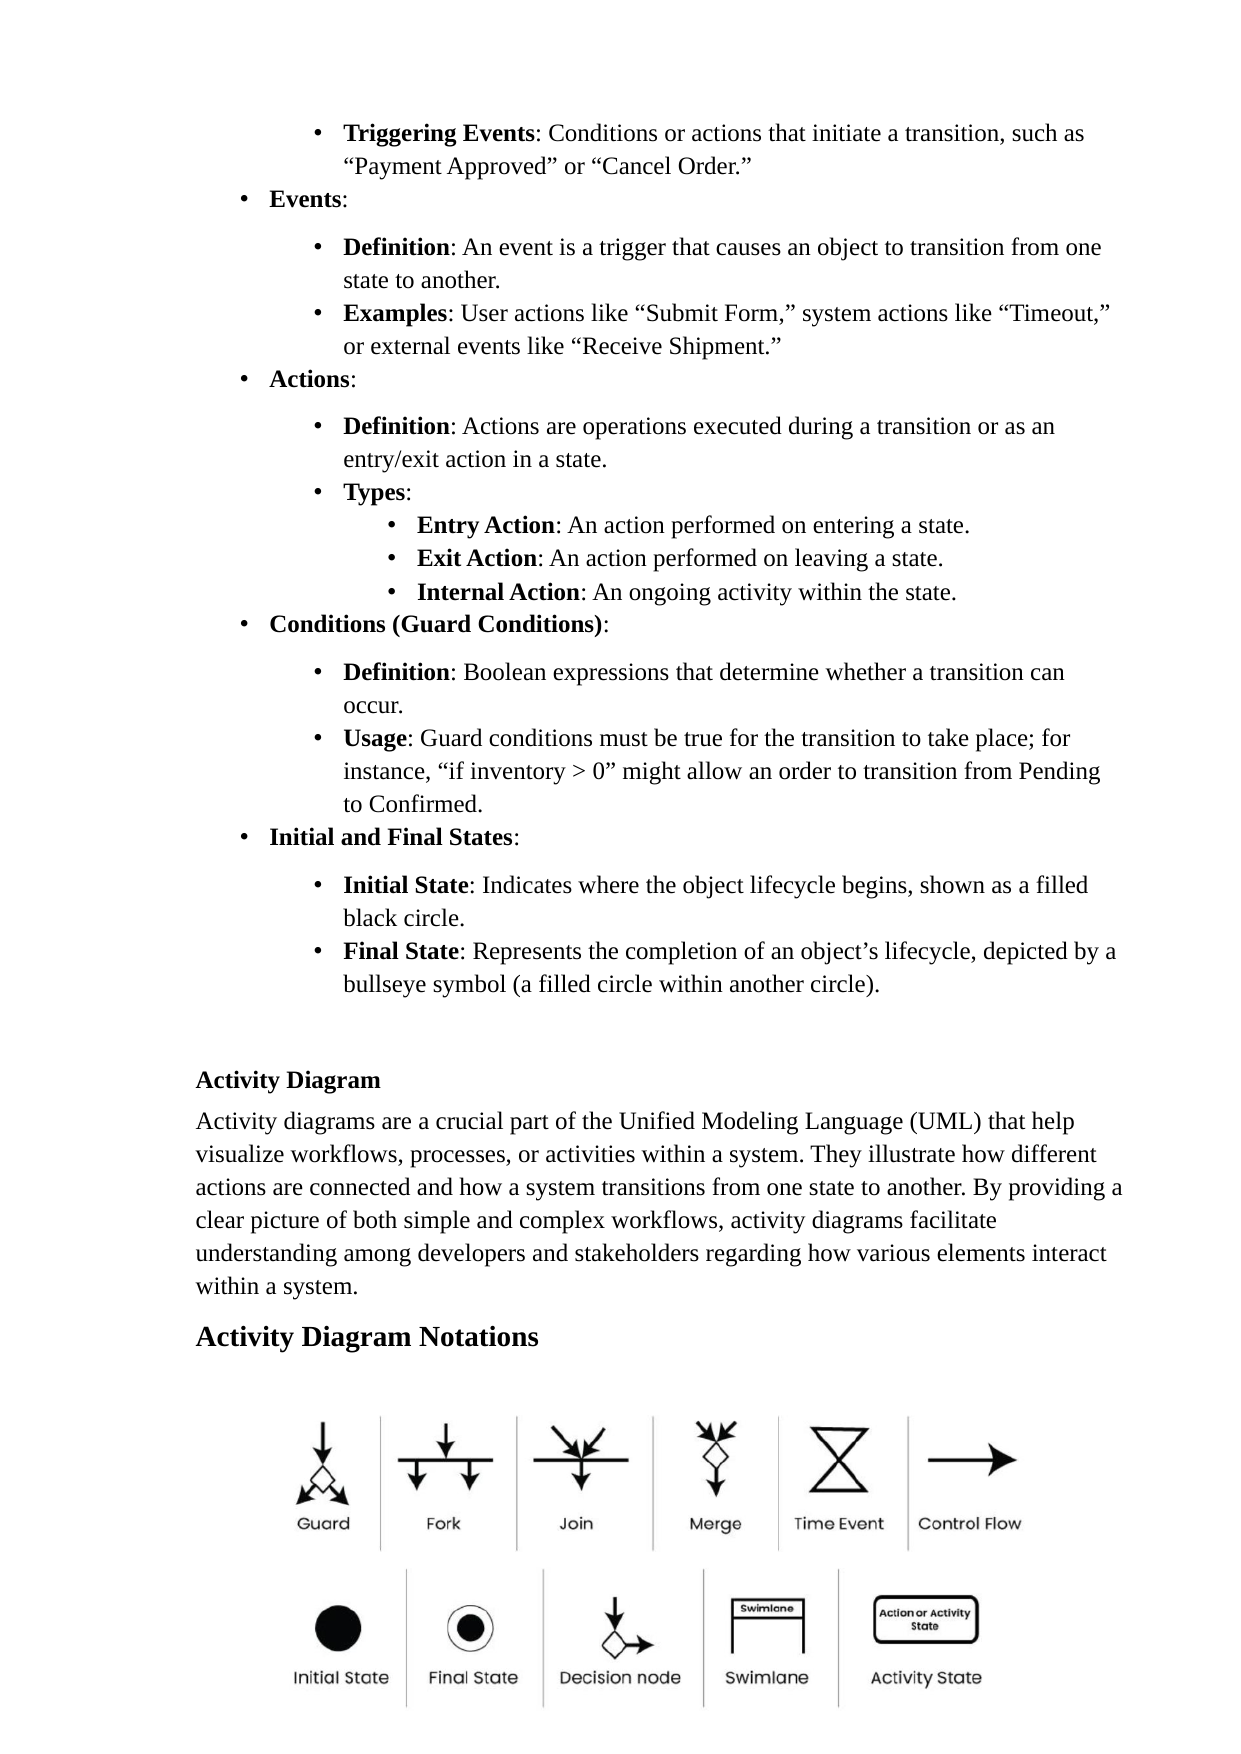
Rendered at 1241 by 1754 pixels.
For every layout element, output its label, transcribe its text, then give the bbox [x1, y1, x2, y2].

list Usage: Guard conditions must be true for the transition to take place; for instance, “if inventory > 0” might allow an order to transition from Pending to Confirmed. [313, 723, 1123, 818]
list Initial State: Indicates where the object lifecycle begins, shown as a filled black circle. [313, 870, 1123, 932]
list Initial and Final States: [240, 822, 1123, 851]
list Entry Action: An action performed on entering a state. [387, 511, 1123, 539]
list Triggering Events: Conditions or actions that initiate a transition, such as “Payment Approved” or “Cancel Order.” [313, 118, 1123, 180]
list Definition: An event is a trigger that causes an object to transition from one state to another. [313, 232, 1123, 293]
list Examples: User actions like “Submit Form,” system actions like “Timeout,” or external events like “Receive Shipment.” [313, 298, 1123, 359]
list Definition: Actions are operations executed during a transition or as an entry/exit action in a state. [313, 411, 1123, 473]
subtitle Activity Diagram Notations [195, 1319, 1123, 1352]
list Definition: Boolean expressions that determine whether a transition can occur. [313, 657, 1123, 719]
list Events: [240, 184, 1123, 213]
picture [233, 1378, 1069, 1716]
list Types: [313, 477, 1123, 506]
list Conditions (Guard Conditions): [240, 609, 1123, 638]
list Actions: [240, 364, 1123, 393]
text Activity diagrams are a crucial part of the Unified Modeling Language (UML) that help visualize workflows, processes, or activities within a system. They illustrate how different actions are connected and how a system transitions from one state to another. By providing a clear picture of both simple and complex workflows, activity diagrams facilitate understanding among developers and stakeholders regarding how various elements interact within a system. [195, 1106, 1123, 1300]
list Final State: Represents the completion of an object’s lifecycle, depicted by a bullseye symbol (a filled circle within another circle). [313, 936, 1123, 998]
subtitle Activity Diagram [195, 1065, 1123, 1093]
list Exit Action: An action performed on leaving a state. [387, 543, 1123, 572]
list Internal Action: An ongoing activity within the state. [387, 577, 1123, 605]
